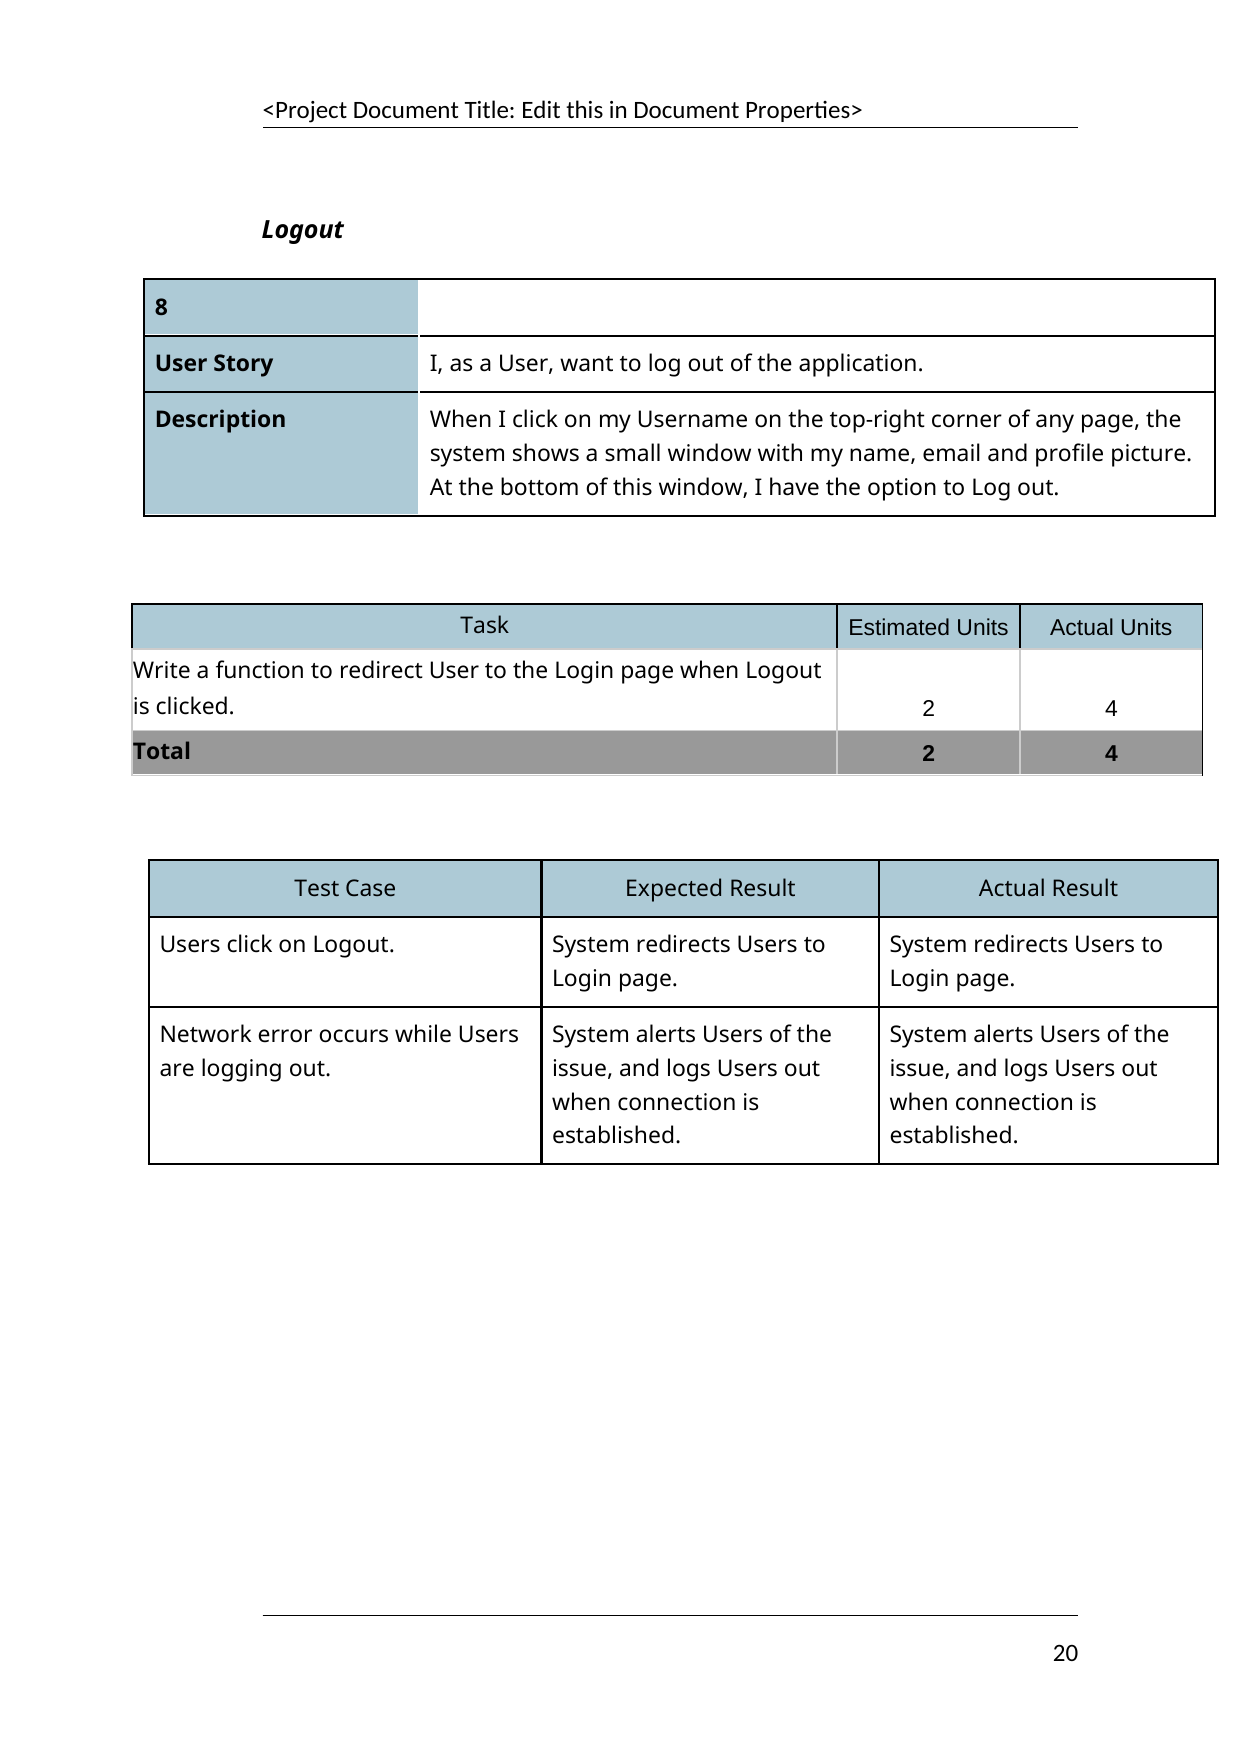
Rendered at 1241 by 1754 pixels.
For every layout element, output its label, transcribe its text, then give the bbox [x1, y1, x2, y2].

table_header Test Case [150, 861, 540, 916]
table_cell 4 [1021, 731, 1202, 774]
table_cell Total [133, 731, 836, 774]
table_cell 2 [838, 731, 1019, 774]
table_cell Network error occurs while Users are logging out. [150, 1008, 540, 1163]
table_header Task [133, 605, 836, 648]
table_header 8 [145, 280, 418, 334]
table_cell When I click on my Username on the top-right corner of any page, the system shows a small window with my name, email and profile picture. At the bottom of this window, I have the option to Log out. [420, 393, 1214, 514]
table_cell System alerts Users of the issue, and logs Users out when connection is established. [880, 1008, 1217, 1163]
table_header Expected Result [543, 861, 878, 916]
table_cell System redirects Users to Login page. [880, 918, 1217, 1006]
table_cell I, as a User, want to log out of the application. [420, 337, 1214, 391]
table_cell System redirects Users to Login page. [543, 918, 878, 1006]
table_header Estimated Units [838, 605, 1019, 648]
table_header Actual Result [880, 861, 1217, 916]
table_header [420, 280, 1214, 334]
table_cell 2 [838, 650, 1019, 729]
table_header Actual Units [1021, 605, 1202, 648]
table_cell Write a function to redirect User to the Login page when Logout is clicked. [133, 650, 836, 729]
table_cell System alerts Users of the issue, and logs Users out when connection is established. [543, 1008, 878, 1163]
subtitle Logout [261, 195, 1078, 245]
table_cell User Story [145, 337, 418, 391]
table_cell Description [145, 393, 418, 514]
table_cell 4 [1021, 650, 1202, 729]
table_cell Users click on Logout. [150, 918, 540, 1006]
